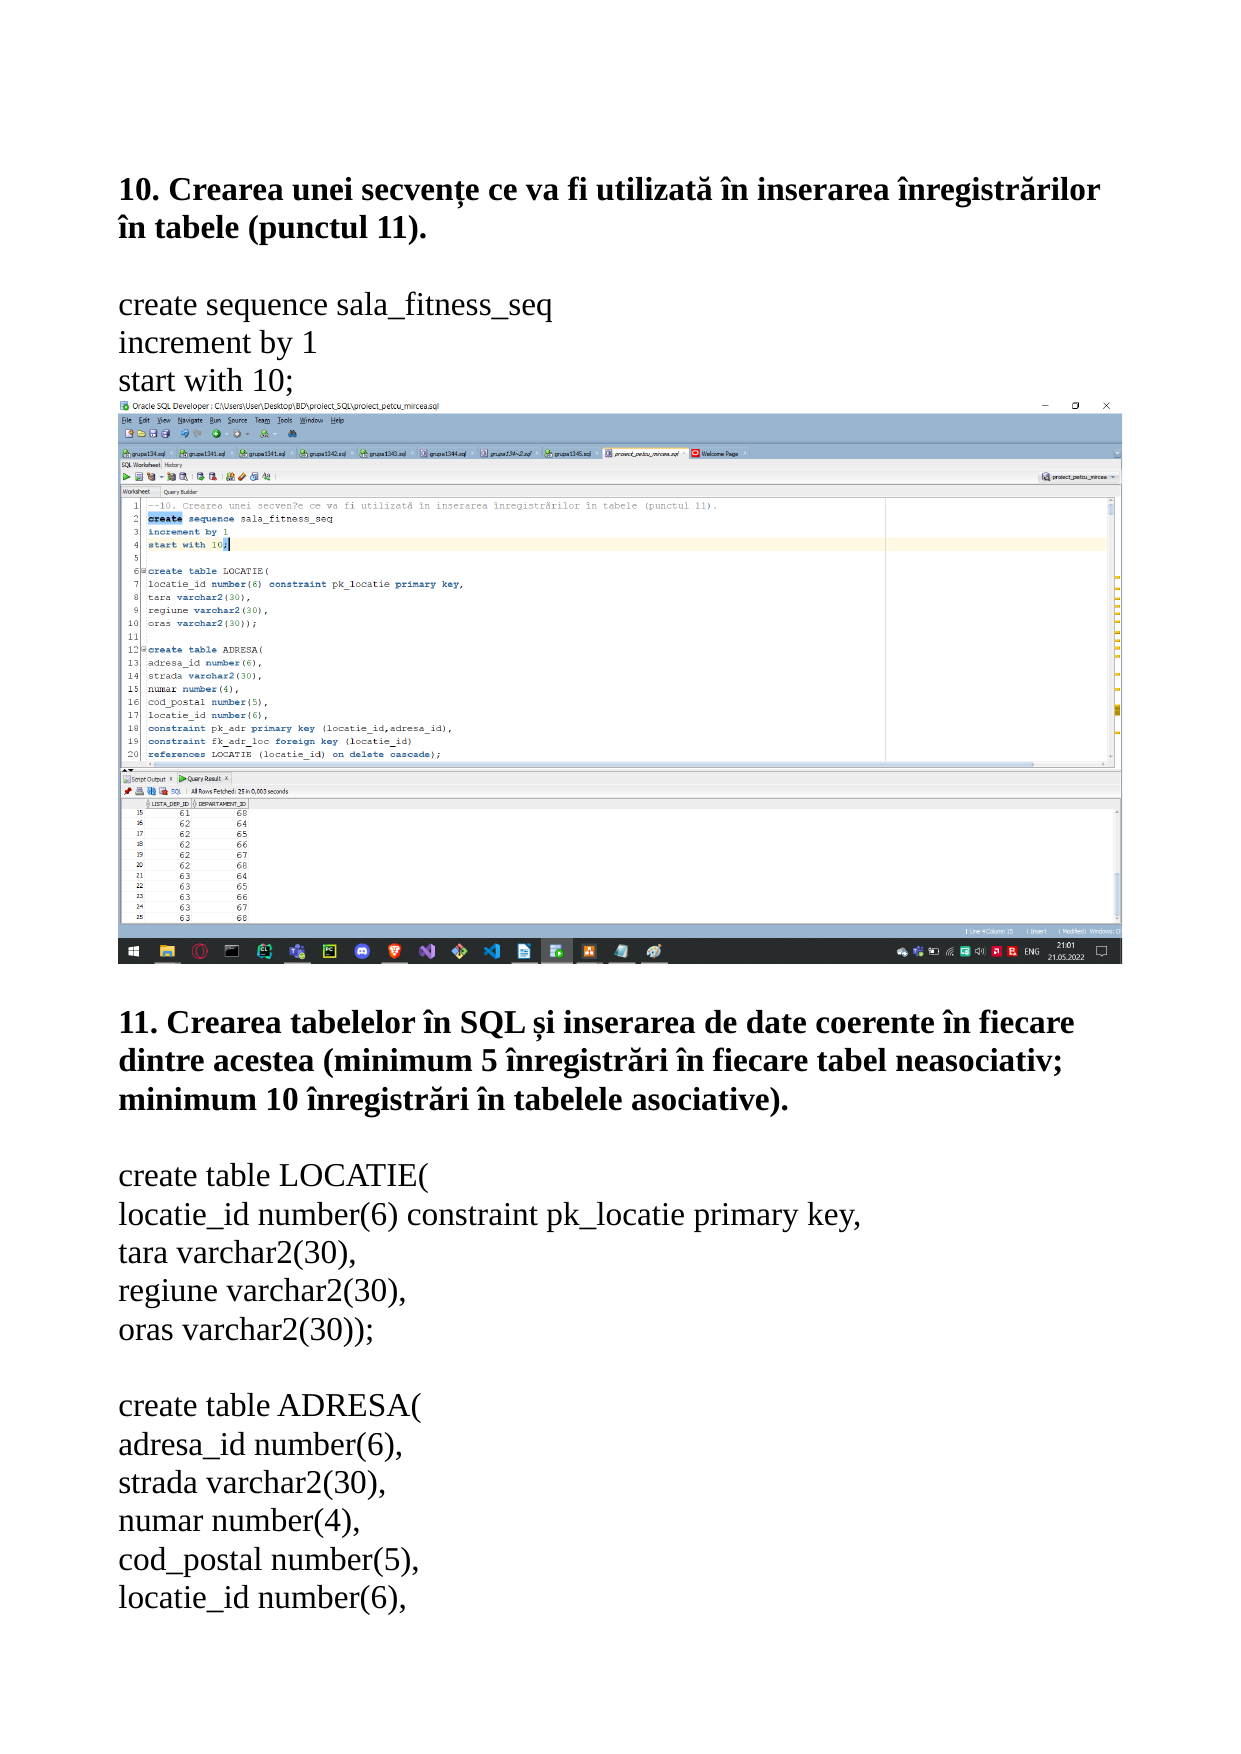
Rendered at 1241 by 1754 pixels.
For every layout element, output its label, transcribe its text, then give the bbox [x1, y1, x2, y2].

text start with 10; [118, 361, 1122, 399]
text strada varchar2(30), [118, 1462, 1122, 1500]
text increment by 1 [118, 322, 1122, 361]
text cod_postal number(5), [118, 1539, 1122, 1577]
text 10. Crearea unei secvențe ce va fi utilizată în inserarea înregistrărilor în tabele (punctul 11). [118, 169, 1122, 246]
text locatie_id number(6) constraint pk_locatie primary key, [118, 1194, 1122, 1232]
text tara varchar2(30), [118, 1232, 1122, 1270]
text regiune varchar2(30), [118, 1270, 1122, 1309]
picture [118, 399, 1123, 964]
text create table LOCATIE( [118, 1155, 1122, 1194]
text numar number(4), [118, 1500, 1122, 1539]
text create sequence sala_fitness_seq [118, 284, 1122, 322]
text 11. Crearea tabelelor în SQL și inserarea de date coerente în fiecare dintre acestea (minimum 5 înregistrări în fiecare tabel neasociativ; minimum 10 înregistrări în tabelele asociative). [118, 1002, 1122, 1117]
text oras varchar2(30)); [118, 1309, 1122, 1347]
text locatie_id number(6), [118, 1577, 1122, 1615]
text create table ADRESA( [118, 1385, 1122, 1424]
text adresa_id number(6), [118, 1424, 1122, 1462]
